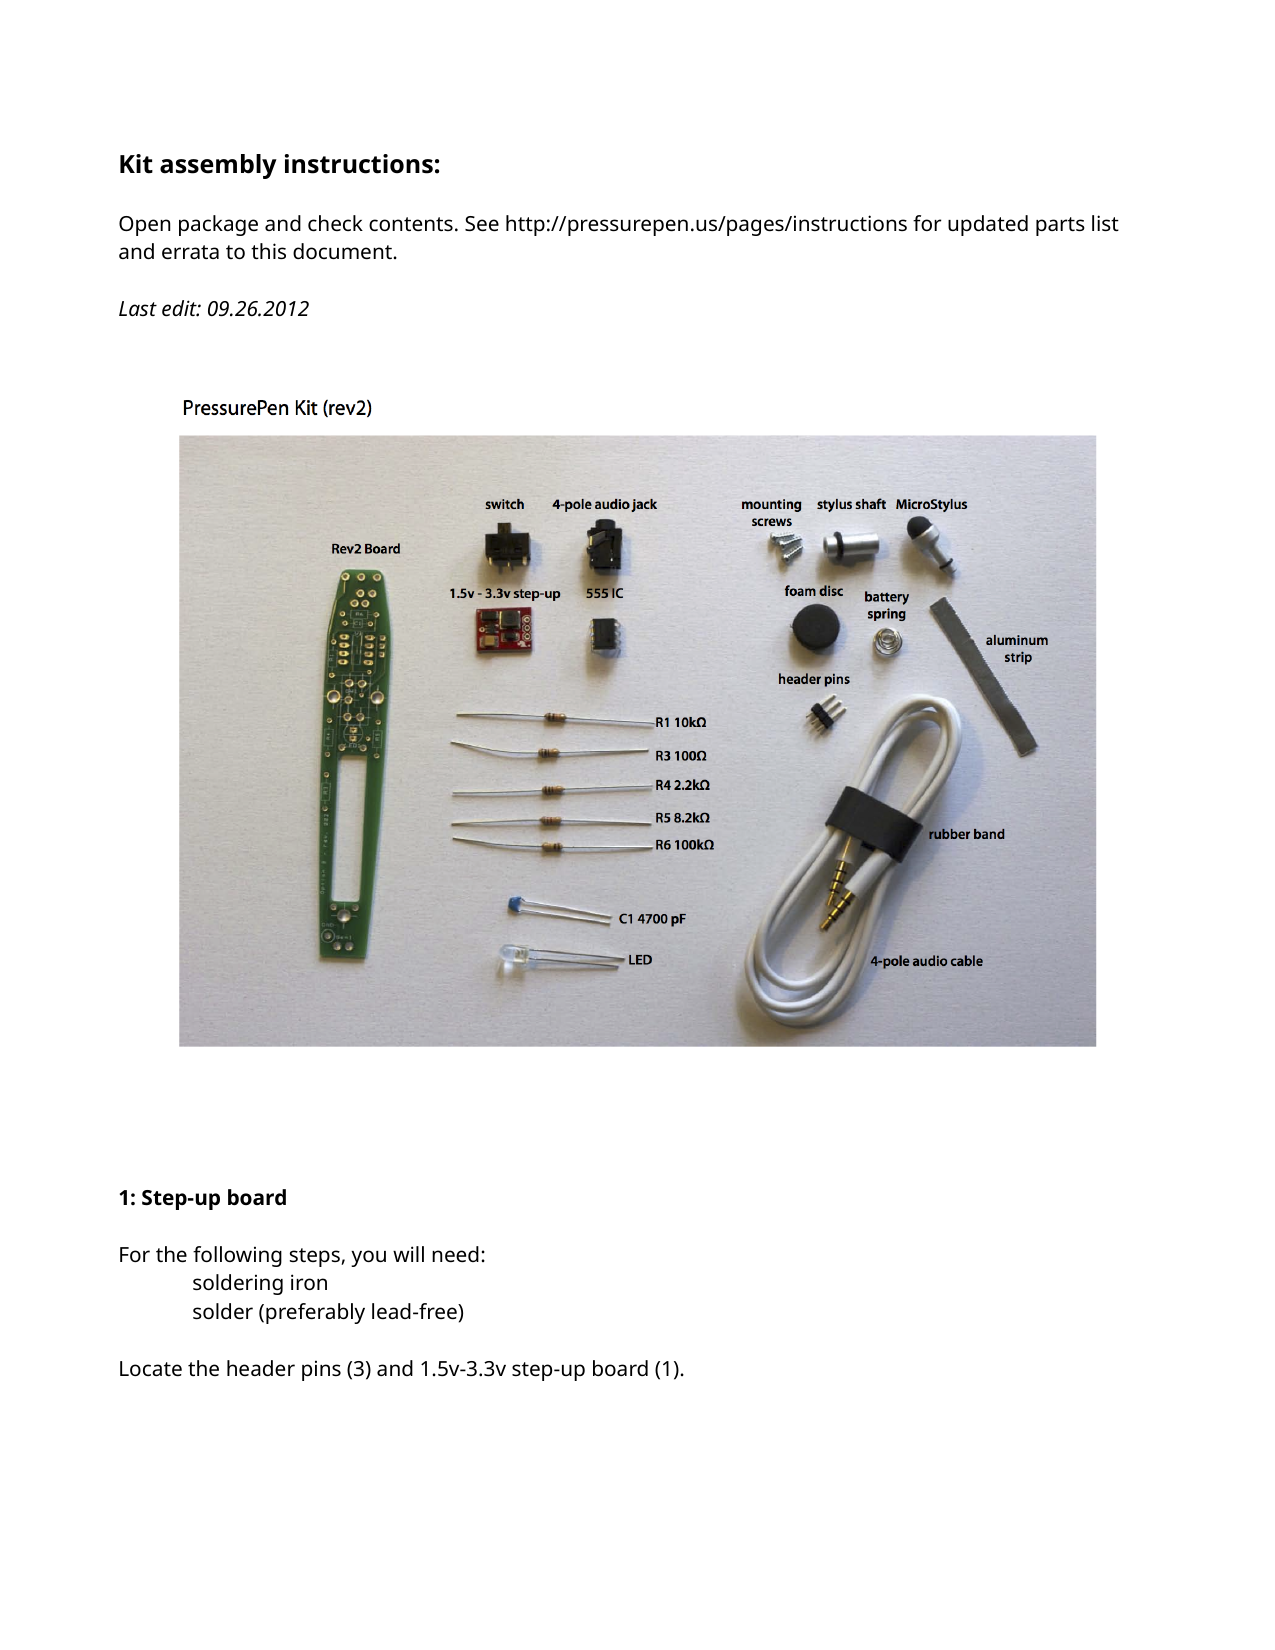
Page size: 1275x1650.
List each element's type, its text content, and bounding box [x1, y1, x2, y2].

text Kit assembly instructions: [118, 147, 1157, 181]
text soldering iron [118, 1268, 1157, 1297]
text For the following steps, you will need: [118, 1240, 1157, 1268]
picture [172, 379, 1103, 1098]
text solder (preferably lead-free) [118, 1297, 1157, 1325]
text Open package and check contents. See http://pressurepen.us/pages/instructions for updated parts list and errata to this document. [118, 209, 1157, 266]
text Locate the header pins (3) and 1.5v-3.3v step-up board (1). [118, 1354, 1157, 1382]
text Last edit: 09.26.2012 [118, 294, 1157, 323]
text 1: Step-up board [118, 1183, 1157, 1211]
